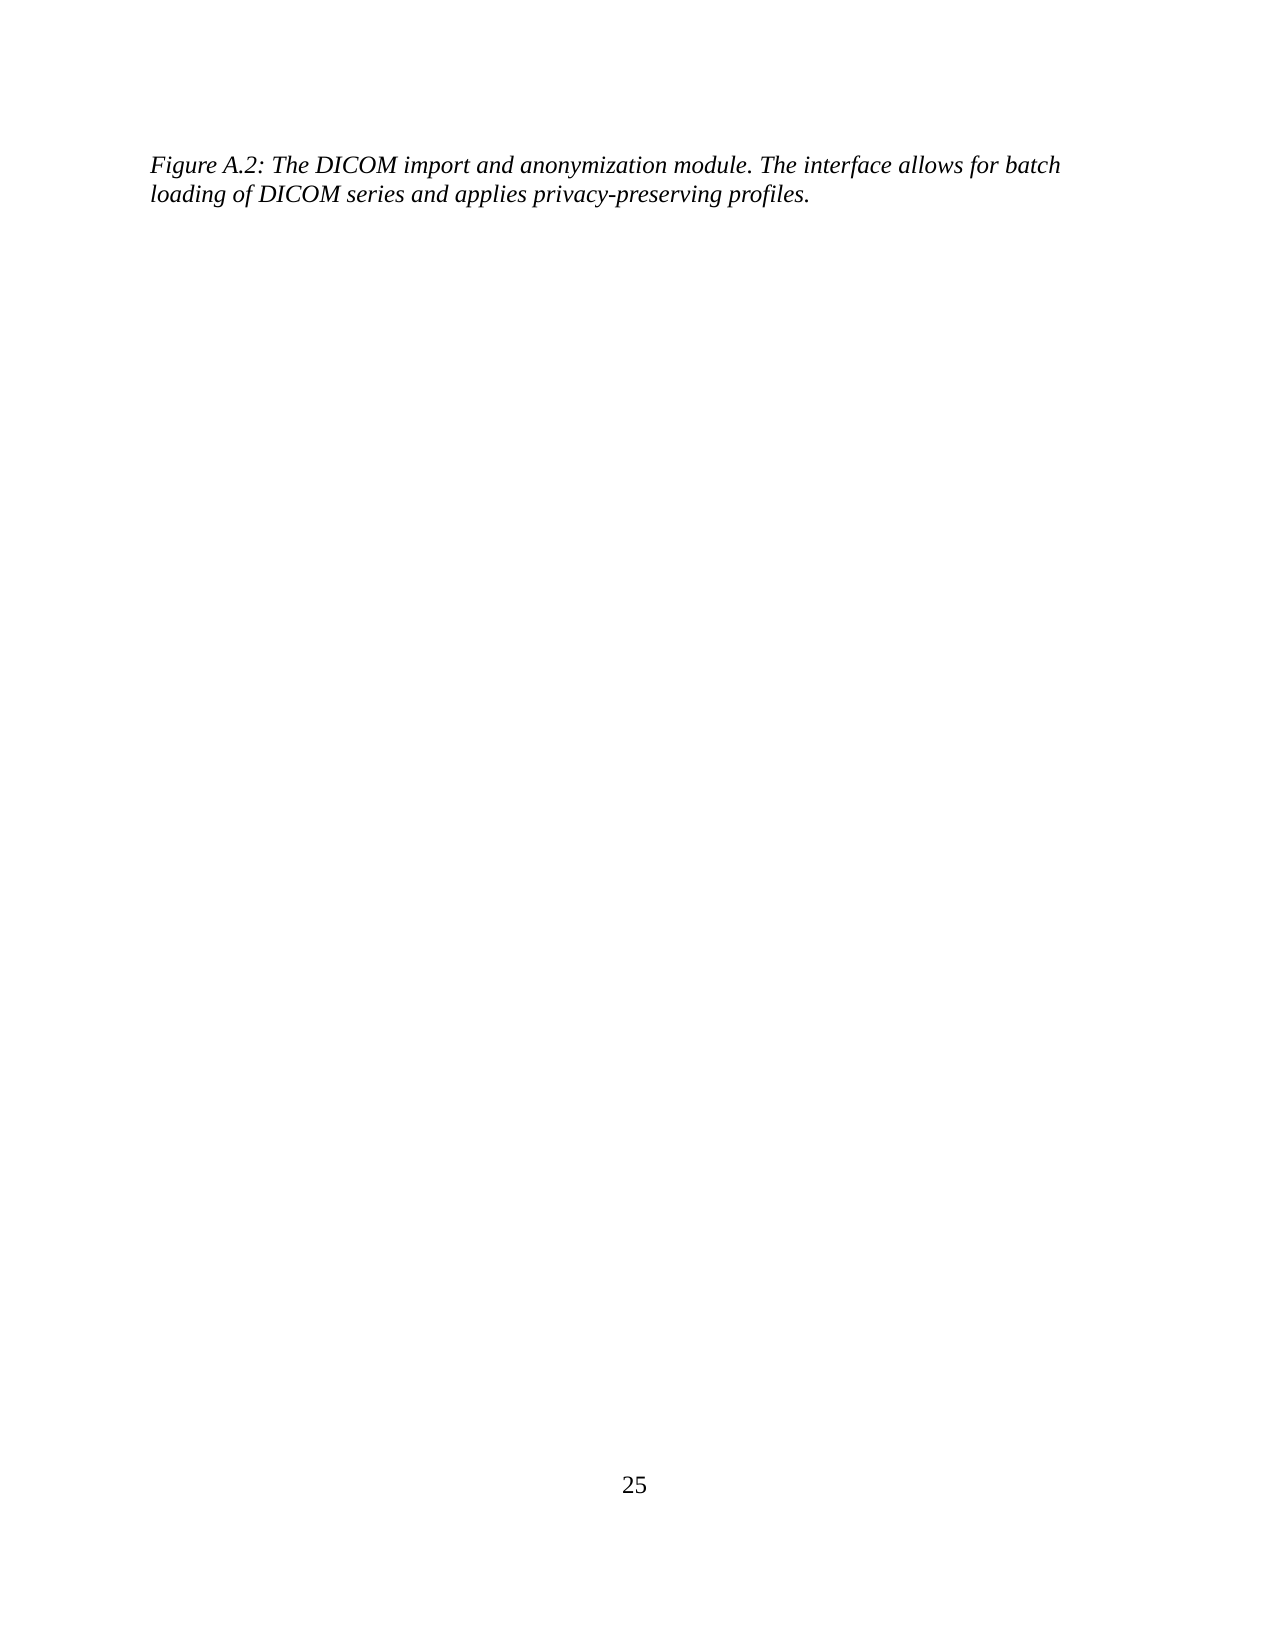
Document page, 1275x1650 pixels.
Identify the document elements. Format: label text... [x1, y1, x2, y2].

text Figure A.2: The DICOM import and anonymization module. The interface allows for batch loading of DICOM series and applies privacy-preserving profiles. [150, 150, 1125, 207]
